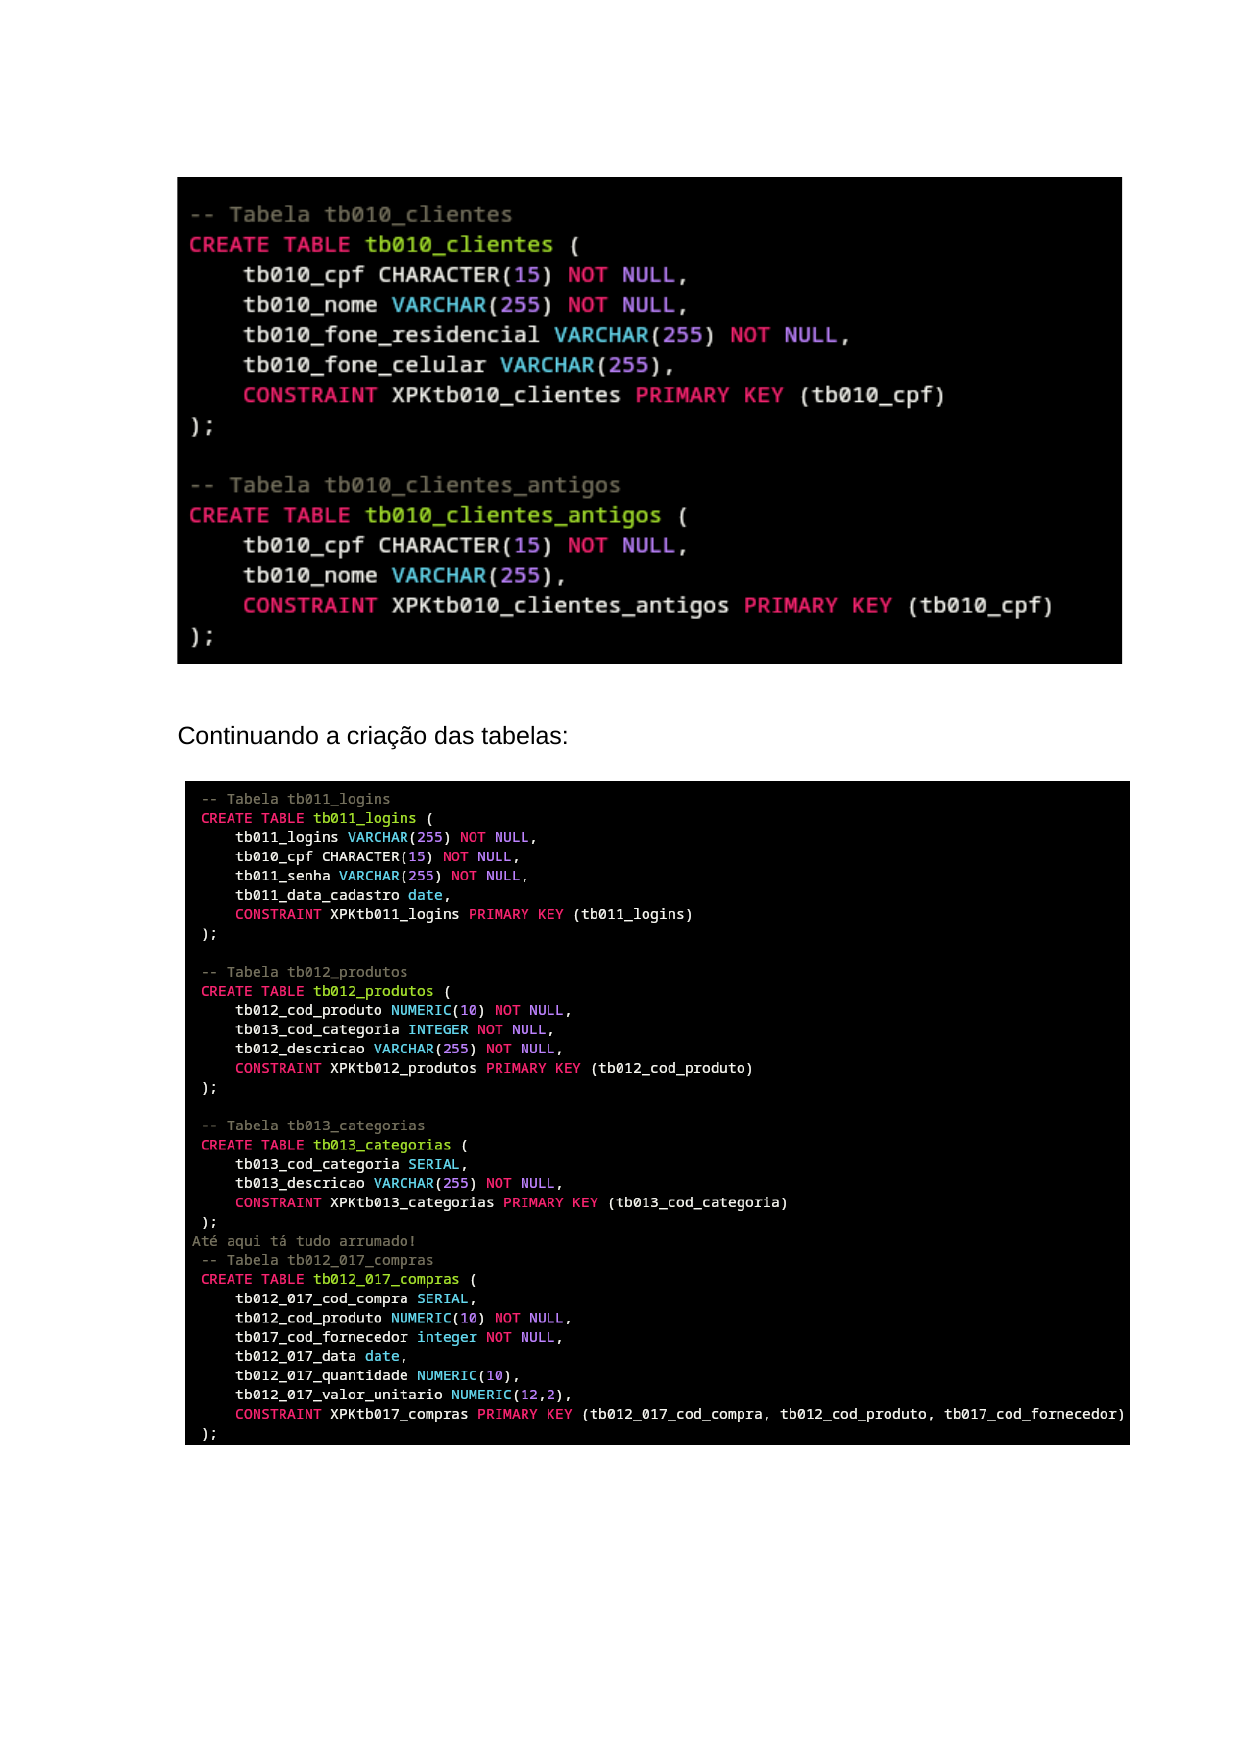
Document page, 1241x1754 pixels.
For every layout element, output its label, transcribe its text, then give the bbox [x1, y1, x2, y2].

picture [185, 781, 1130, 1445]
picture [177, 177, 1123, 664]
text Continuando a criação das tabelas: [177, 721, 1122, 750]
